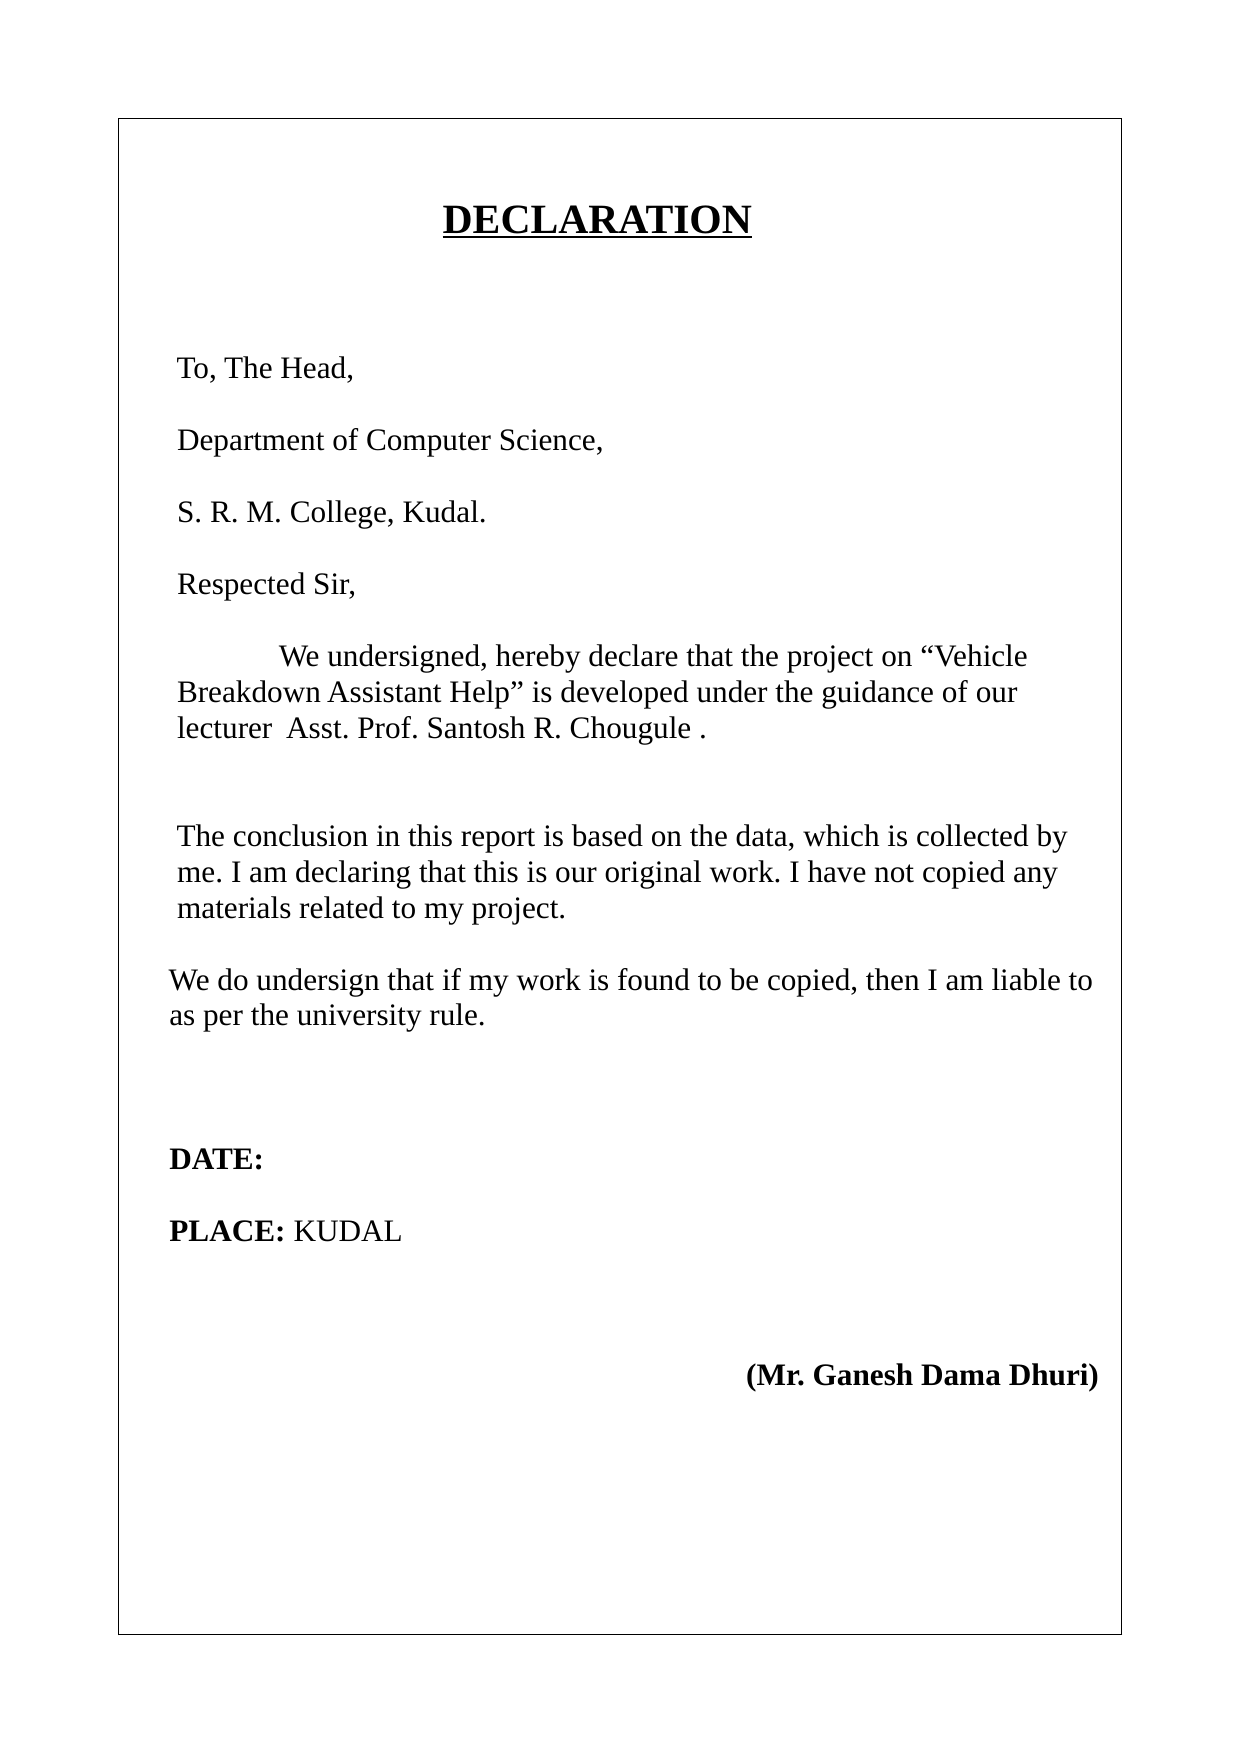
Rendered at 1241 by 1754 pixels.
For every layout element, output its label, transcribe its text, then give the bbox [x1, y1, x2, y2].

text PLACE: KUDAL [122, 1212, 1118, 1248]
text The conclusion in this report is based on the data, which is collected by [122, 817, 1118, 853]
text lecturer Asst. Prof. Santosh R. Chougule . [122, 709, 1118, 745]
text S. R. M. College, Kudal. [122, 493, 1118, 529]
text We do undersign that if my work is found to be copied, then I am liable to [122, 961, 1118, 997]
text DATE: [122, 1140, 1118, 1176]
text me. I am declaring that this is our original work. I have not copied any [122, 853, 1118, 889]
text Respected Sir, [122, 565, 1118, 601]
text Department of Computer Science, [122, 422, 1118, 458]
text Breakdown Assistant Help” is developed under the guidance of our [122, 673, 1118, 709]
text We undersigned, hereby declare that the project on “Vehicle [122, 637, 1118, 673]
text as per the university rule. [122, 997, 1118, 1033]
text (Mr. Ganesh Dama Dhuri) [122, 1356, 1118, 1392]
text DECLARATION [122, 194, 1118, 242]
text To, The Head, [122, 350, 1118, 386]
text materials related to my project. [122, 889, 1118, 925]
